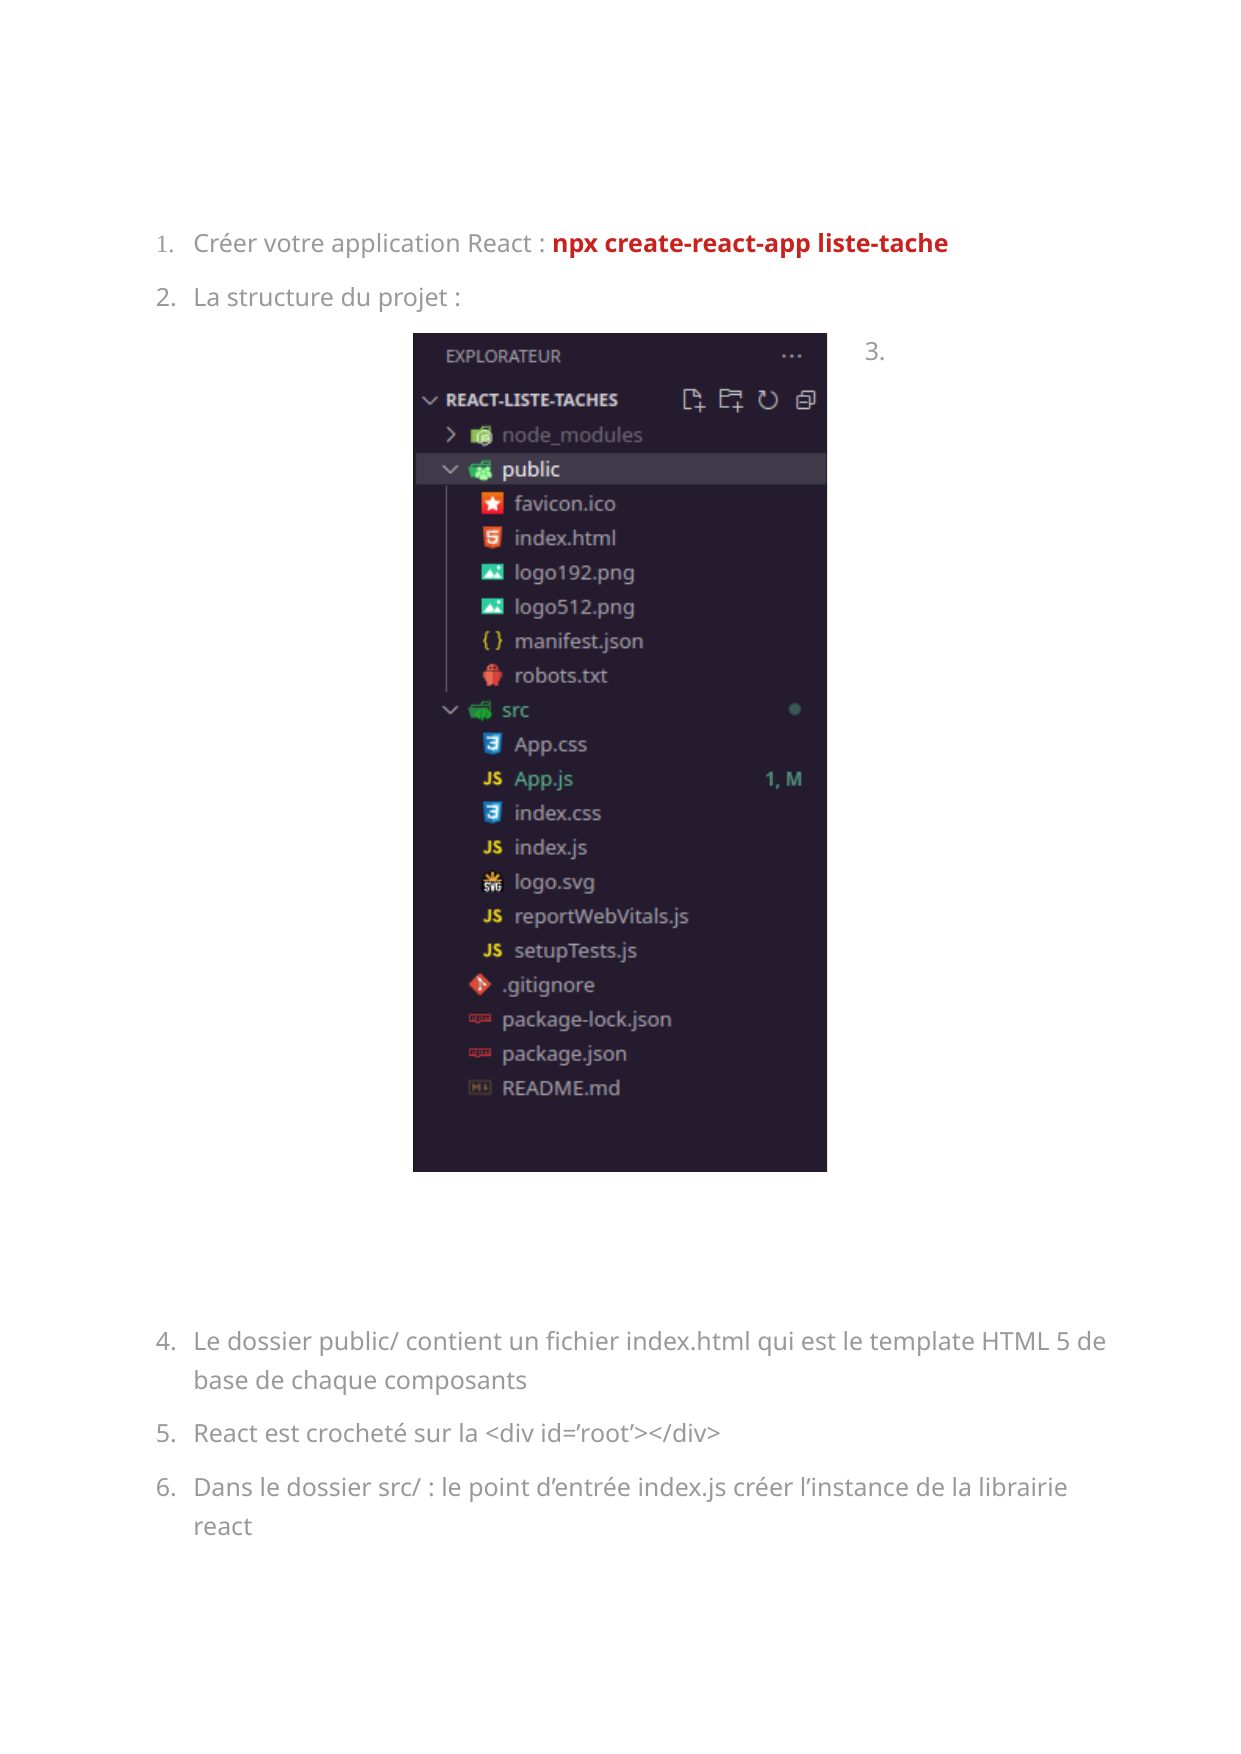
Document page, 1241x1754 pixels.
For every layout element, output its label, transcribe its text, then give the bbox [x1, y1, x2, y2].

list Dans le dossier src/ : le point d’entrée index.js créer l’instance de la librairie react [156, 1470, 1122, 1543]
list Le dossier public/ contient un fichier index.html qui est le template HTML 5 de base de chaque composants [156, 1323, 1122, 1396]
list La structure du projet : [156, 279, 1122, 313]
list Créer votre application React : npx create-react-app liste-tache [156, 226, 1122, 260]
picture [413, 333, 828, 1172]
list React est crocheté sur la <div id=’root’></div> [156, 1416, 1122, 1450]
